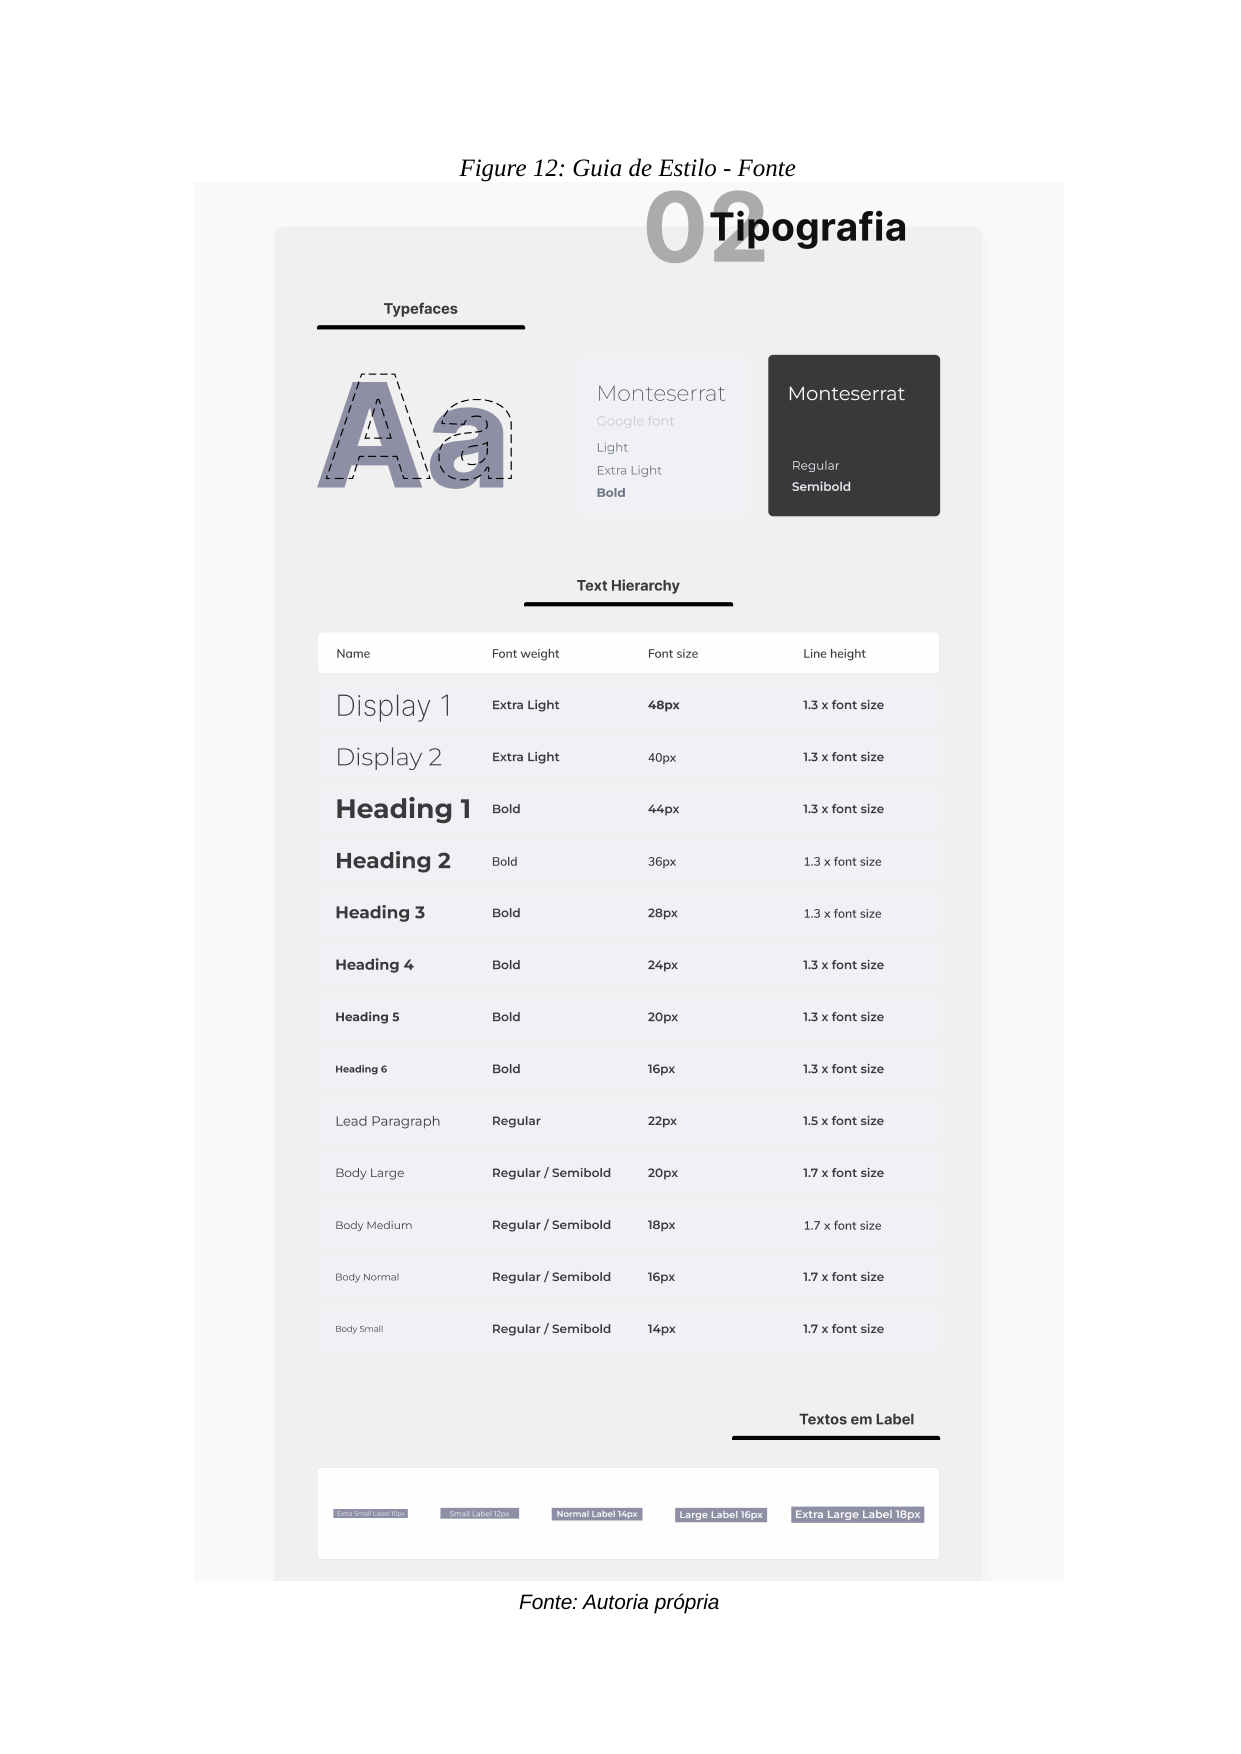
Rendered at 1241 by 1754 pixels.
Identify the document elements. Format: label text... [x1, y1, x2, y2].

text Fonte: Autoria própria [118, 118, 1122, 1614]
text Figure 12: Guia de Estilo - Fonte [194, 153, 1064, 182]
picture [193, 182, 1064, 1581]
